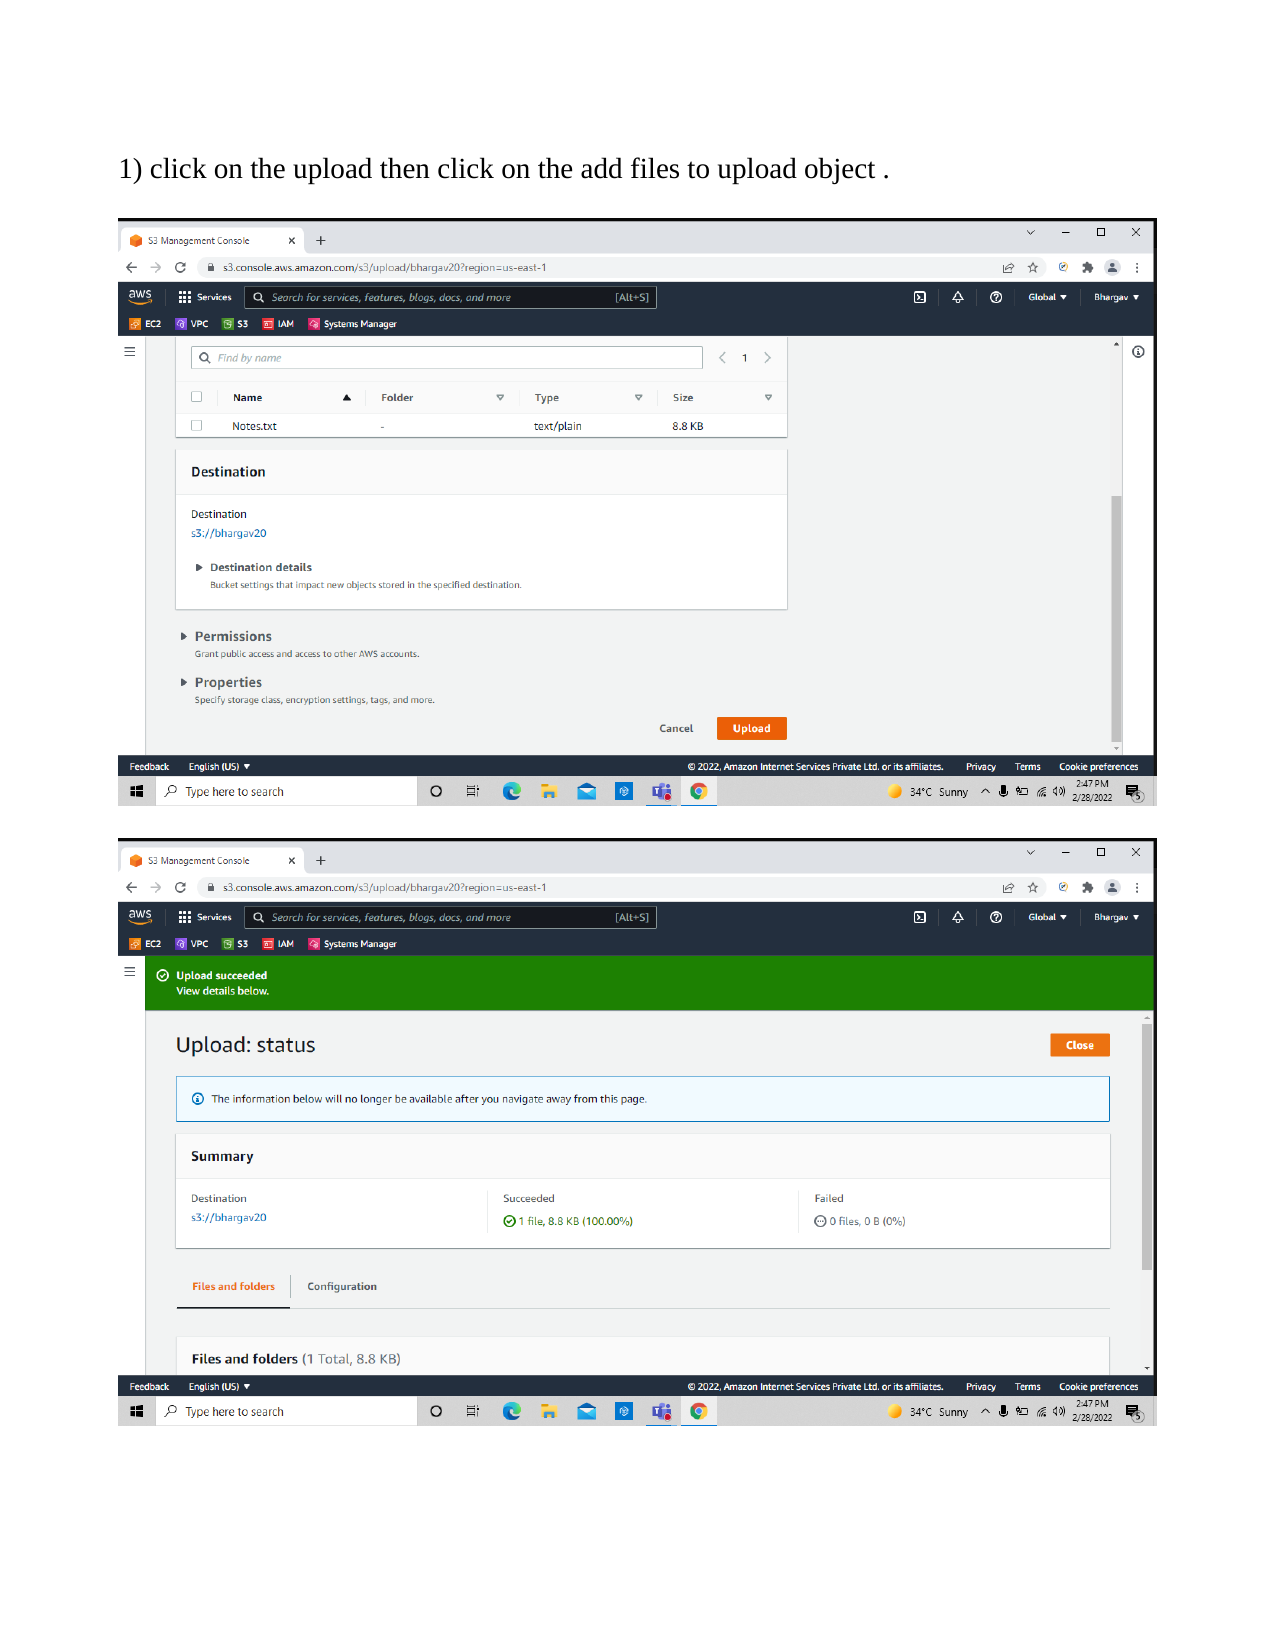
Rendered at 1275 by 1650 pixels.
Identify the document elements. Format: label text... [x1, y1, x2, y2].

picture [118, 838, 1157, 1426]
text 1) click on the upload then click on the add files to upload object . [118, 152, 1157, 185]
picture [118, 218, 1157, 806]
